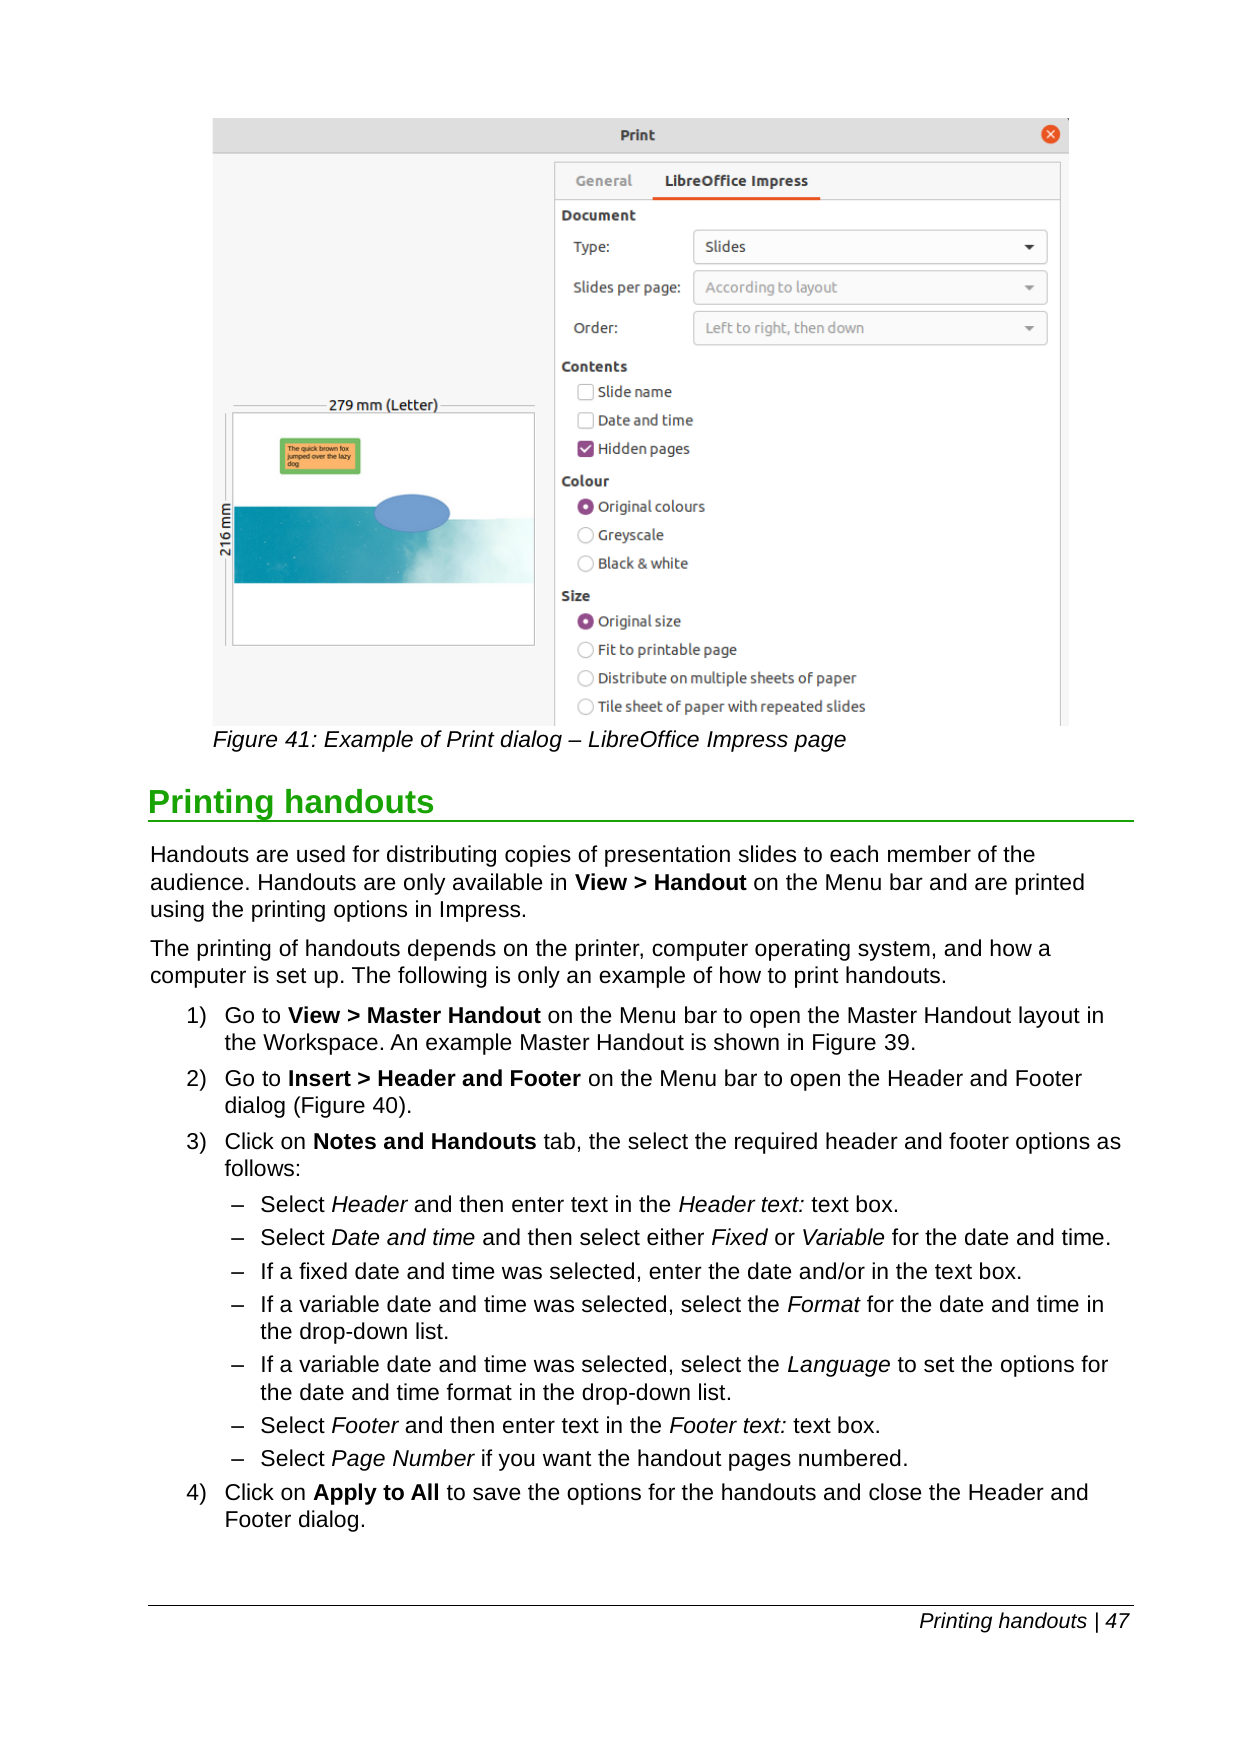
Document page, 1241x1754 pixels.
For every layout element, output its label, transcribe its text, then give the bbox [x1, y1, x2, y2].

text The printing of handouts depends on the printer, computer operating system, and how a computer is set up. The following is only an example of how to print handouts. [150, 934, 1134, 989]
text Figure 41: Example of Print dialog – LibreOffice Impress page [213, 726, 1069, 752]
list Select Footer and then enter text in the Footer text: text box. [231, 1411, 1134, 1438]
list Select Date and time and then select either Fixed or Variable for the date and time. [231, 1224, 1134, 1251]
picture [212, 118, 1069, 726]
list Go to Insert > Header and Footer on the Menu bar to open the Header and Footer dialog (Figure 40). [207, 1064, 1134, 1118]
list If a variable date and time was selected, select the Language to set the options for the date and time format in the drop-down list. [231, 1351, 1134, 1405]
list If a variable date and time was selected, select the Format for the date and time in the drop-down list. [231, 1290, 1134, 1344]
list If a fixed date and time was selected, enter the date and/or in the text box. [231, 1257, 1134, 1284]
list Select Page Number if you want the handout pages numbered. [231, 1444, 1134, 1472]
list Select Header and then enter text in the Header text: text box. [231, 1190, 1134, 1217]
text Handouts are used for distributing copies of presentation slides to each member of the audience. Handouts are only available in View > Handout on the Menu bar and are printed using the printing options in Impress. [150, 841, 1134, 922]
list Go to View > Master Handout on the Menu bar to open the Master Handout layout in the Workspace. An example Master Handout is shown in Figure 39. [207, 1001, 1134, 1055]
list Click on Apply to All to save the options for the handouts and close the Header and Footer dialog. [207, 1478, 1134, 1532]
subtitle Printing handouts [148, 781, 1134, 820]
list Click on Notes and Handouts tab, the select the required header and footer options as follows: [207, 1127, 1134, 1181]
